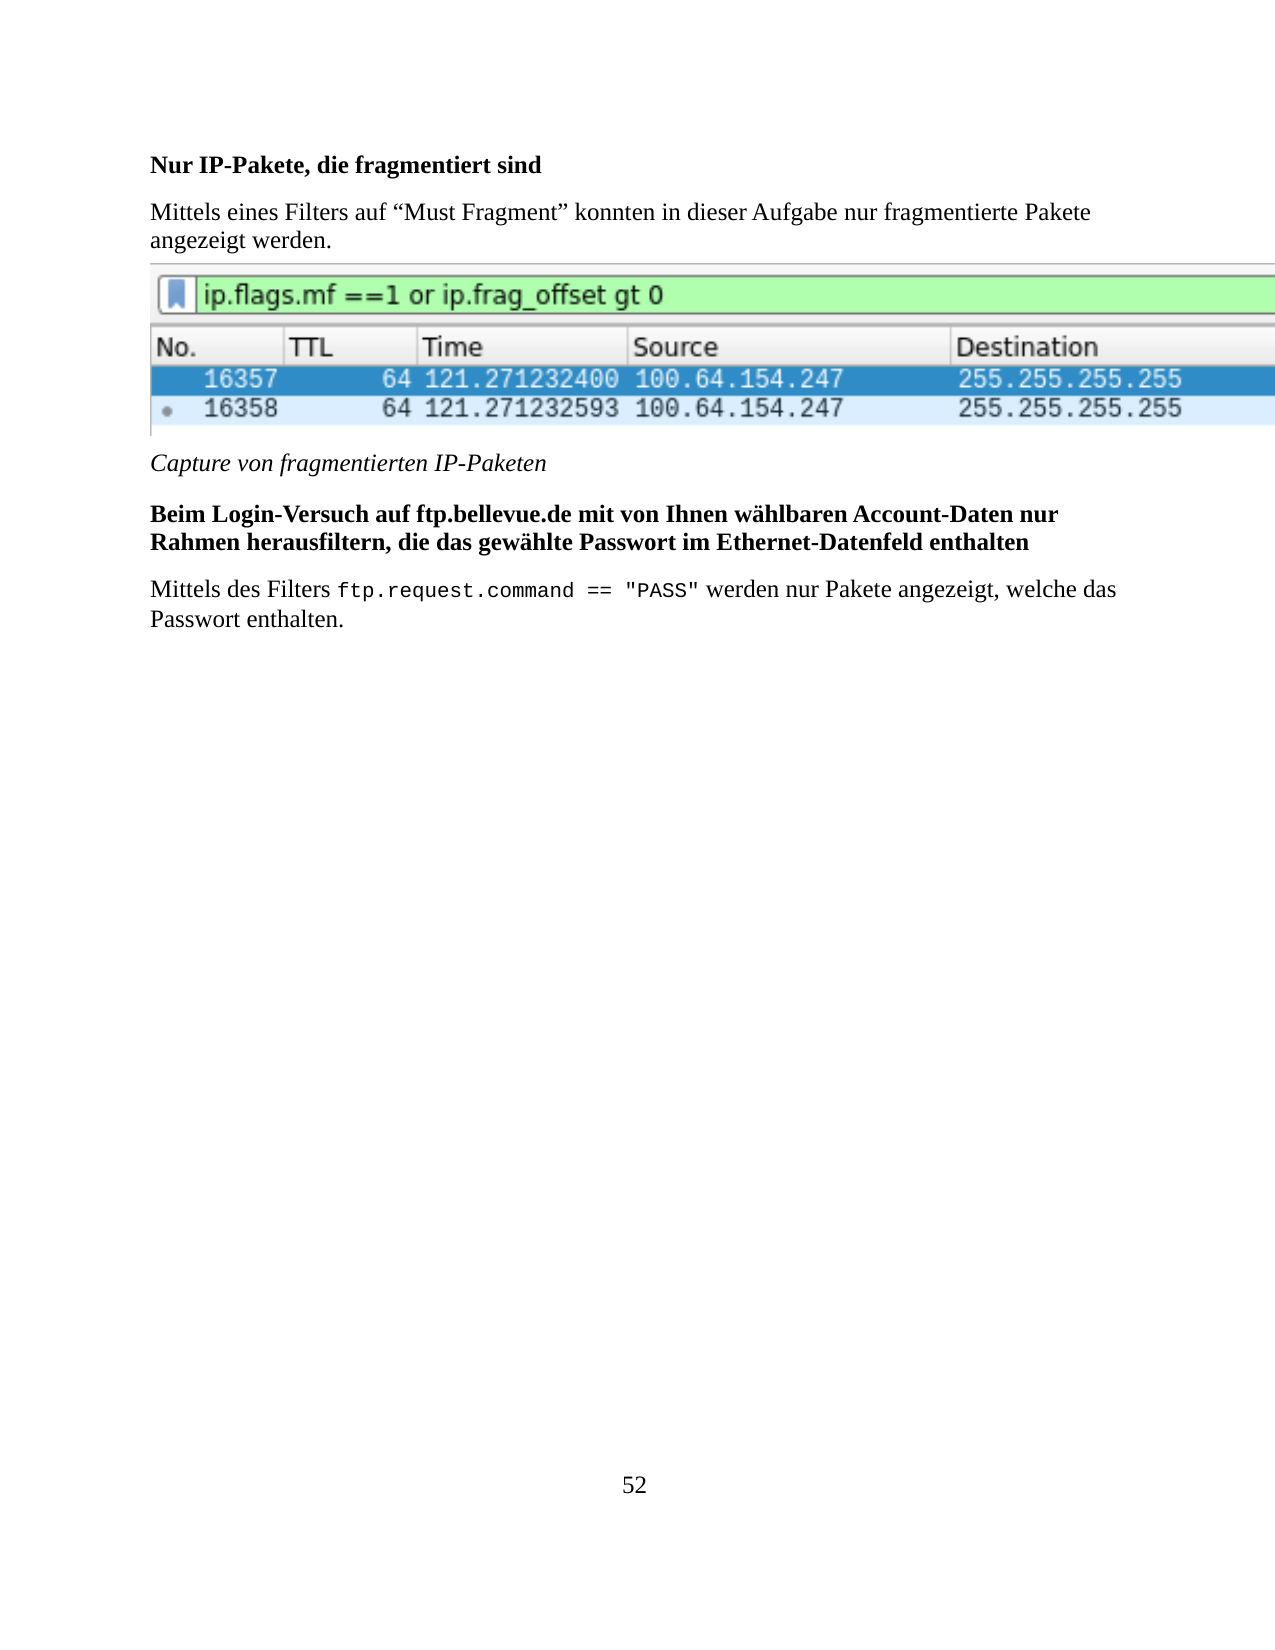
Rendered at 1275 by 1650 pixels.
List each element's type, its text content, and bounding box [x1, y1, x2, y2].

text Mittels des Filters ftp.request.command == "PASS" werden nur Pakete angezeigt, welche das Passwort enthalten. [150, 574, 1125, 632]
text Mittels eines Filters auf “Must Fragment” konnten in dieser Aufgabe nur fragmentierte Pakete angezeigt werden. [150, 197, 1125, 254]
picture [150, 263, 1275, 436]
text Beim Login-Versuch auf ftp.bellevue.de mit von Ihnen wählbaren Account-Daten nur Rahmen herausfiltern, die das gewählte Passwort im Ethernet-Datenfeld enthalten [150, 499, 1125, 556]
text Nur IP-Pakete, die fragmentiert sind [150, 150, 1125, 179]
text Capture von fragmentierten IP-Paketen [150, 448, 1125, 477]
